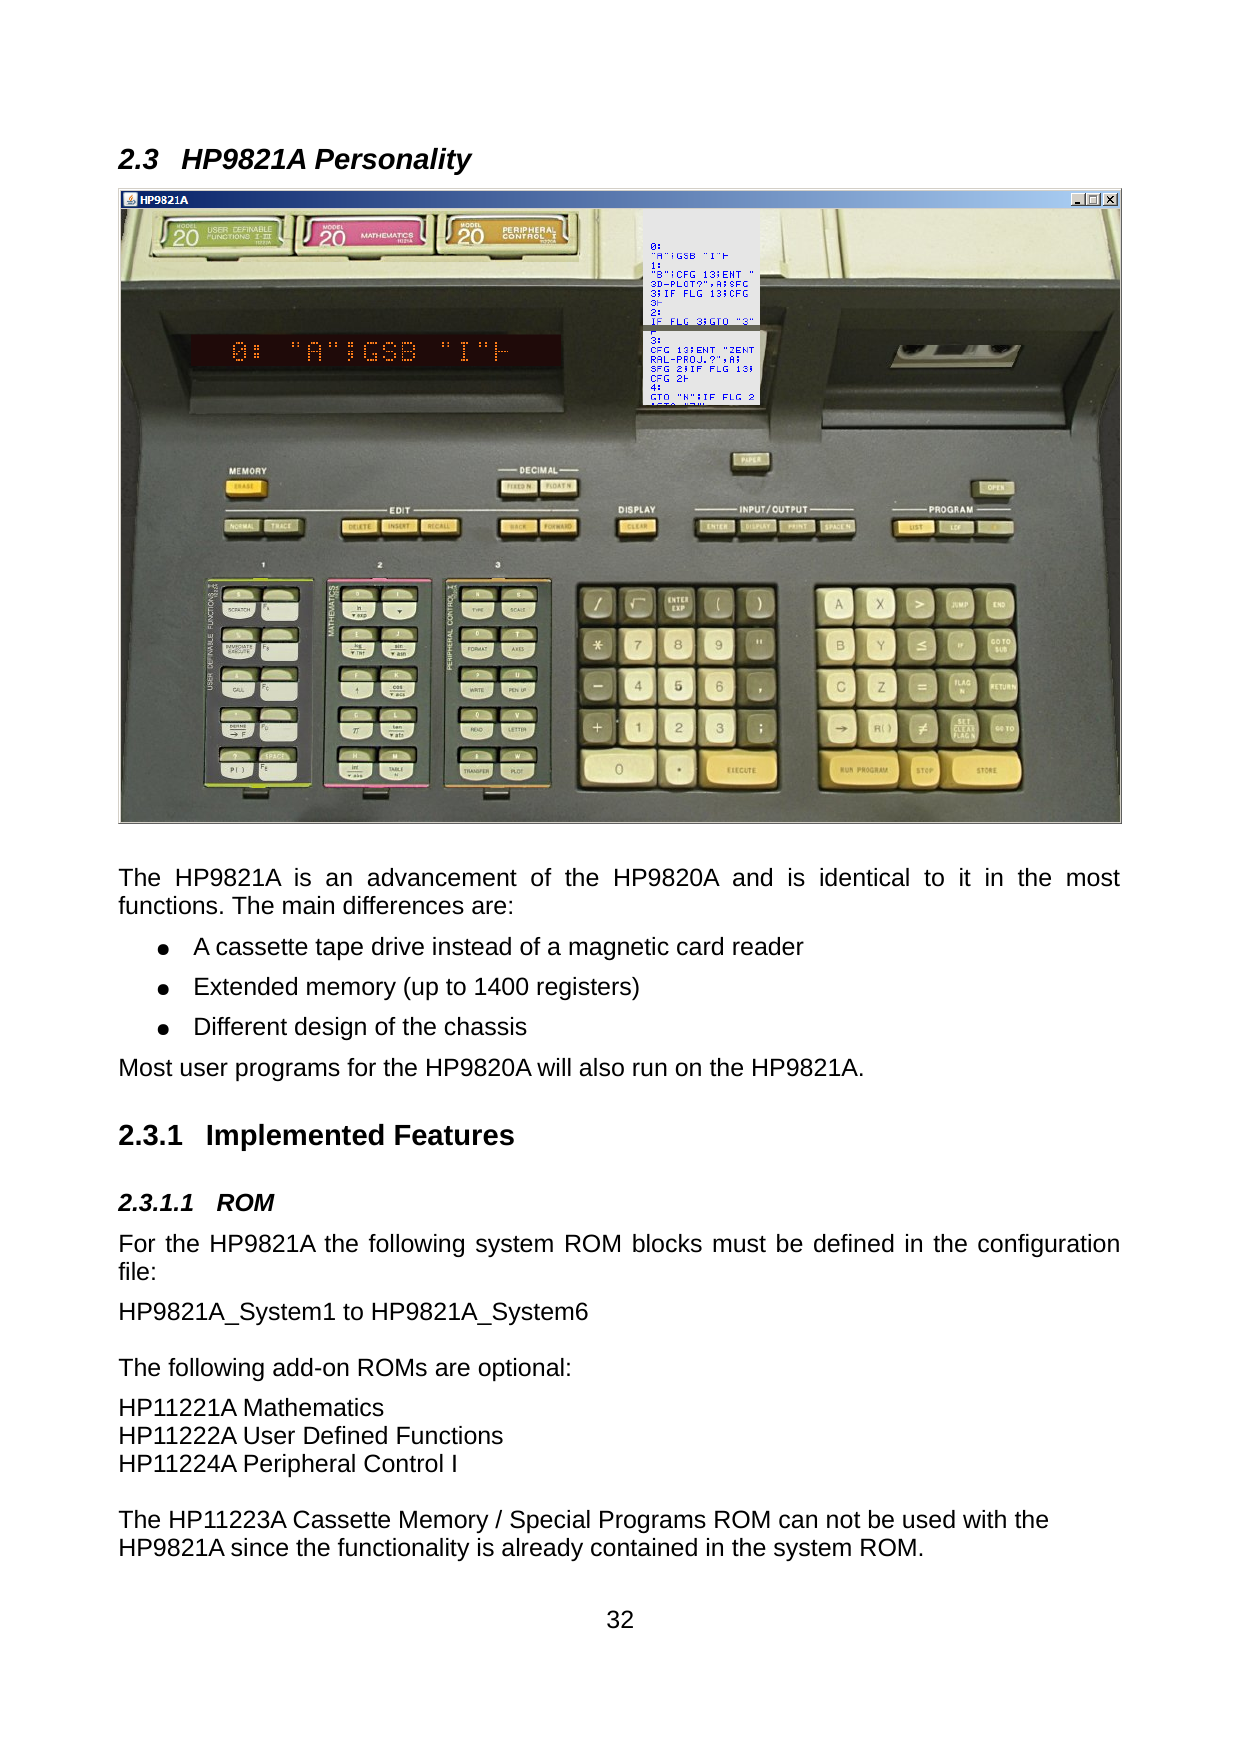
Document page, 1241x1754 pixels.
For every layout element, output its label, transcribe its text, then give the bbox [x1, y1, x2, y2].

text HP11222A User Defined Functions [118, 1422, 1122, 1450]
text HP11221A Mathematics [118, 1394, 1122, 1422]
list Extended memory (up to 1400 registers) [156, 973, 1122, 1001]
list A cassette tape drive instead of a magnetic card reader [156, 932, 1122, 960]
list Different design of the chassis [156, 1013, 1122, 1041]
text For the HP9821A the following system ROM blocks must be defined in the configuration file: [118, 1229, 1122, 1285]
text HP11224A Peripheral Control I [118, 1450, 1122, 1478]
text Most user programs for the HP9820A will also run on the HP9821A. [118, 1054, 1122, 1082]
text HP9821A_System1 to HP9821A_System6 [118, 1298, 1122, 1326]
text The HP11223A Cassette Memory / Special Programs ROM can not be used with the HP9821A since the functionality is already contained in the system ROM. [118, 1506, 1122, 1561]
subtitle ROM [118, 1189, 1122, 1217]
subtitle HP9821A Personality [118, 143, 1122, 176]
picture [118, 188, 1122, 824]
text The HP9821A is an advancement of the HP9820A and is identical to it in the most functions. The main differences are: [118, 864, 1122, 920]
text The following add-on ROMs are optional: [118, 1353, 1122, 1381]
subtitle Implemented Features [118, 1119, 1122, 1152]
